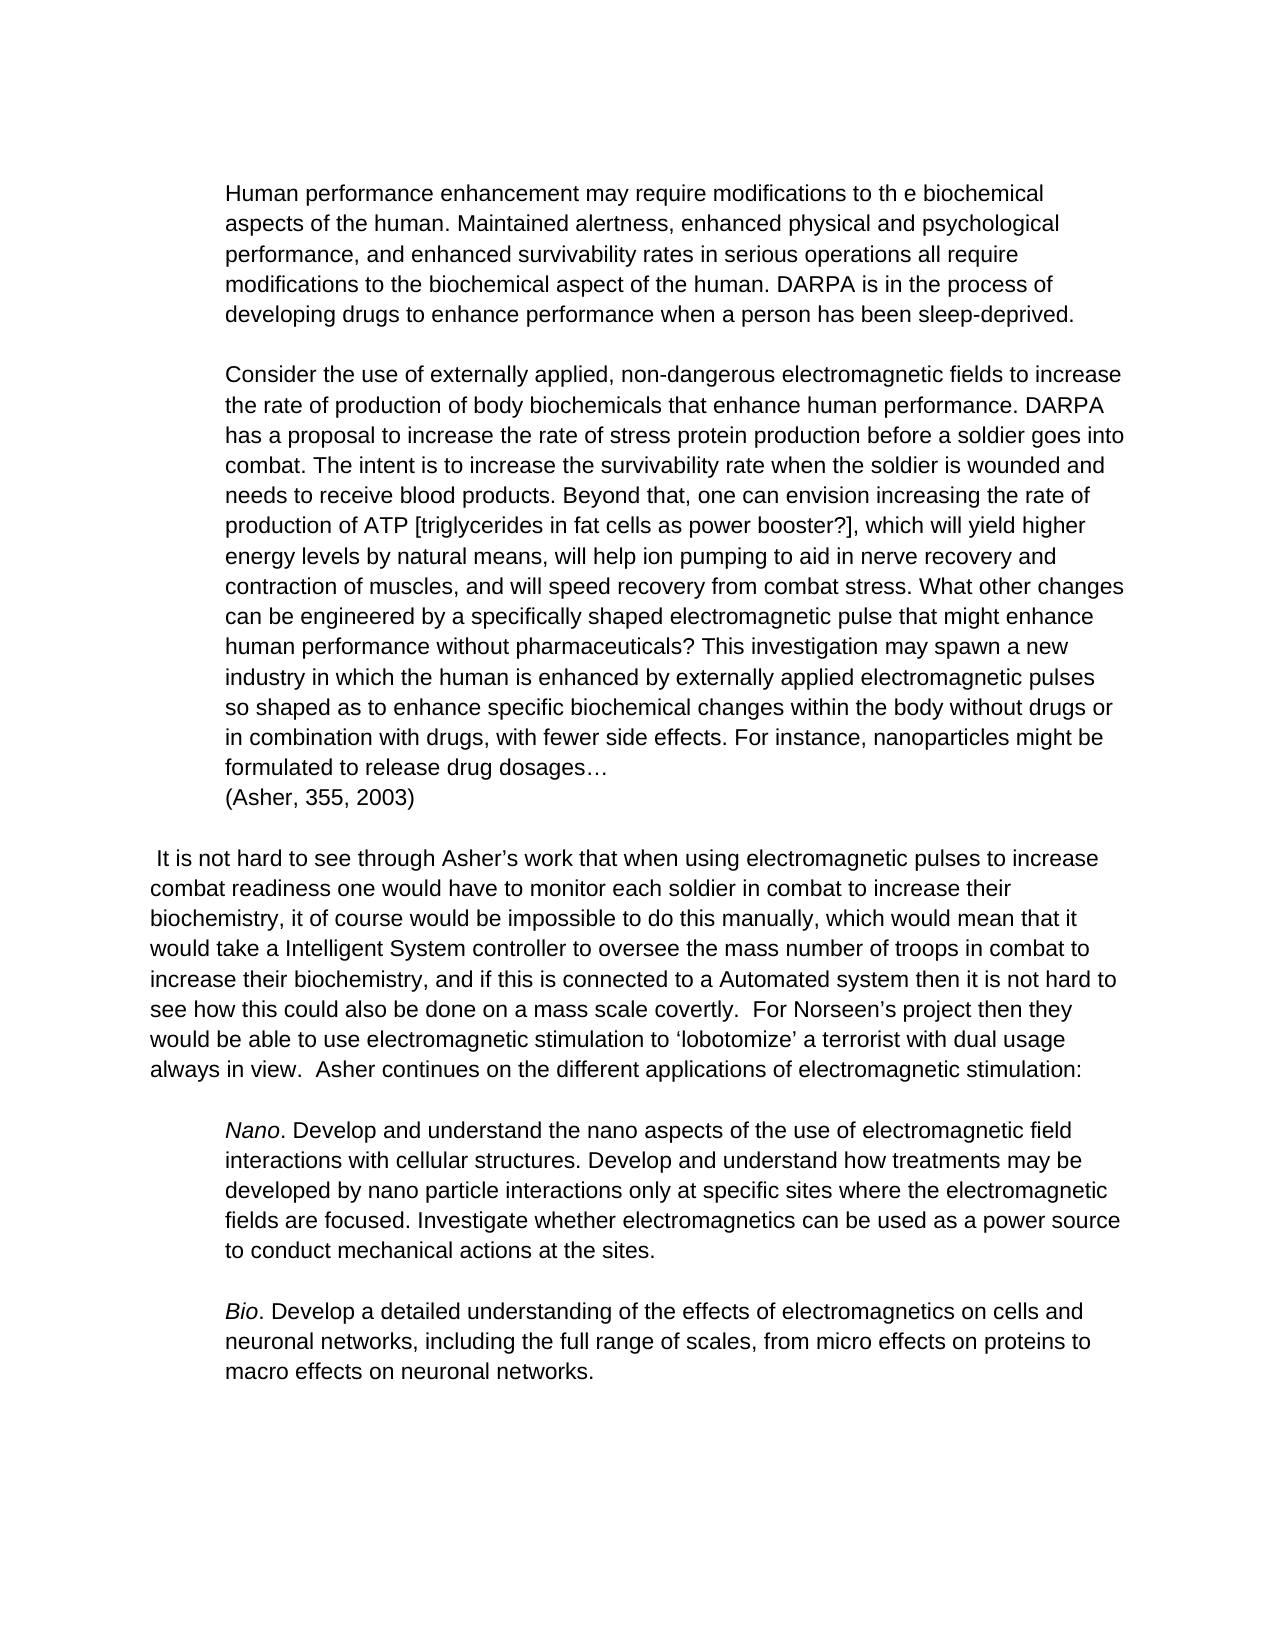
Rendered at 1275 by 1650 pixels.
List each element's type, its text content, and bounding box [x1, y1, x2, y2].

text Bio. Develop a detailed understanding of the effects of electromagnetics on cells and neuronal networks, including the full range of scales, from micro effects on proteins to macro effects on neuronal networks. [225, 1298, 1125, 1415]
text Nano. Develop and understand the nano aspects of the use of electromagnetic field interactions with cellular structures. Develop and understand how treatments may be developed by nano particle interactions only at specific sites where the electromagnetic fields are focused. Investigate whether electromagnetics can be used as a power source to conduct mechanical actions at the sites. [225, 1117, 1125, 1294]
text Human performance enhancement may require modifications to th e biochemical aspects of the human. Maintained alertness, enhanced physical and psychological performance, and enhanced survivability rates in serious operations all require modifications to the biochemical aspect of the human. DARPA is in the process of developing drugs to enhance performance when a person has been sleep-deprived. [225, 180, 1125, 327]
text (Asher, 355, 2003) [225, 784, 1125, 811]
text It is not hard to see through Asher’s work that when using electromagnetic pulses to increase combat readiness one would have to monitor each soldier in combat to increase their biochemistry, it of course would be impossible to do this manually, which would mean that it would take a Intelligent System controller to oversee the mass number of troops in combat to increase their biochemistry, and if this is connected to a Automated system then it is not hard to see how this could also be done on a mass scale covertly. For Norseen’s project then they would be able to use electromagnetic stimulation to ‘lobotomize’ a terrorist with dual usage always in view. Asher continues on the different applications of electromagnetic stimulation: [150, 845, 1125, 1083]
text Consider the use of externally applied, non-dangerous electromagnetic fields to increase the rate of production of body biochemicals that enhance human performance. DARPA has a proposal to increase the rate of stress protein production before a soldier goes into combat. The intent is to increase the survivability rate when the soldier is wounded and needs to receive blood products. Beyond that, one can envision increasing the rate of production of ATP [triglycerides in fat cells as power booster?], which will yield higher energy levels by natural means, will help ion pumping to aid in nerve recovery and contraction of muscles, and will speed recovery from combat stress. What other changes can be engineered by a specifically shaped electromagnetic pulse that might enhance human performance without pharmaceuticals? This investigation may spawn a new industry in which the human is enhanced by externally applied electromagnetic pulses so shaped as to enhance specific biochemical changes within the body without drugs or in combination with drugs, with fewer side effects. For instance, nanoparticles might be formulated to release drug dosages… [225, 361, 1125, 781]
